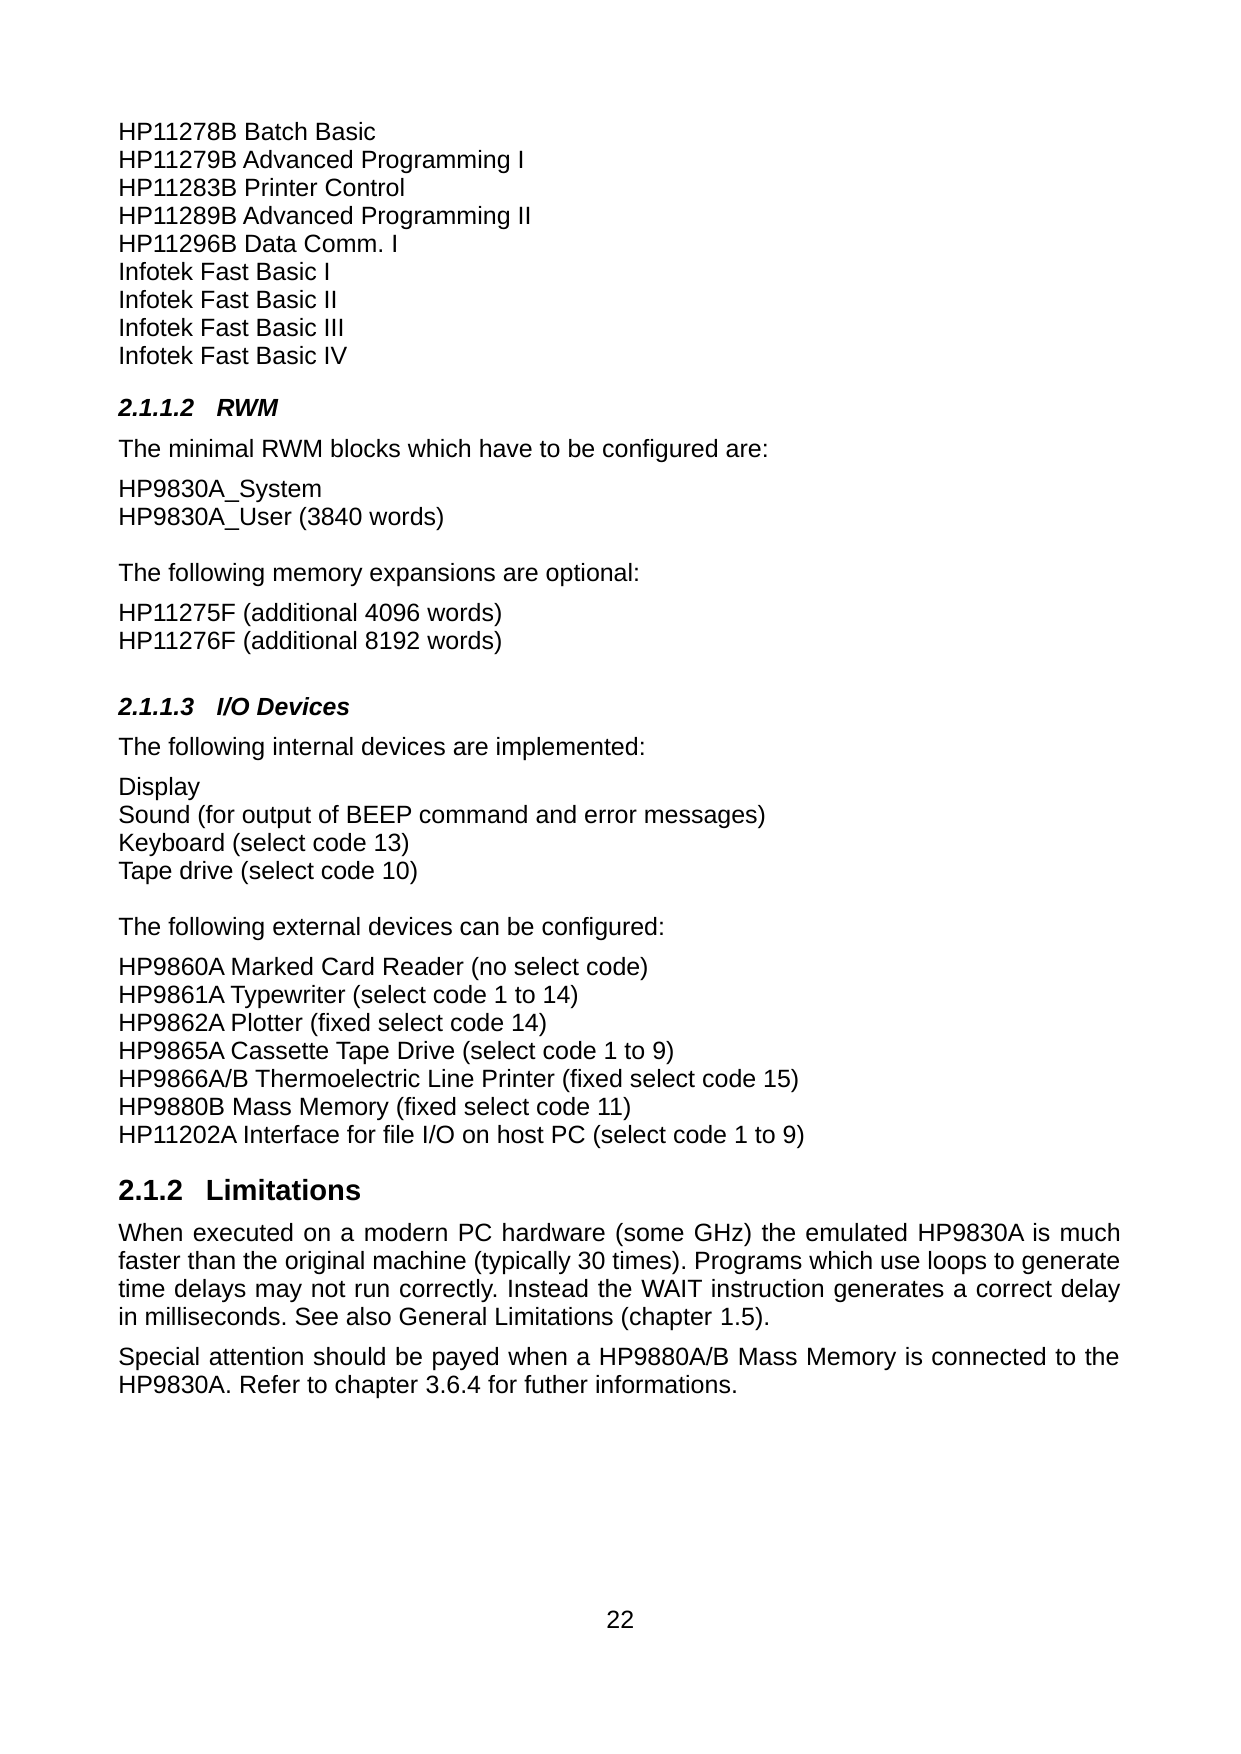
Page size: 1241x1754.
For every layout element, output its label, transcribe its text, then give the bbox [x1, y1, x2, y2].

text The minimal RWM blocks which have to be configured are: [118, 434, 1122, 462]
text Special attention should be payed when a HP9880A/B Mass Memory is connected to the HP9830A. Refer to chapter 3.6.4 for futher informations. [118, 1343, 1122, 1399]
text HP11283B Printer Control [118, 174, 1122, 202]
text HP9830A_System HP9830A_User (3840 words) [118, 475, 1122, 531]
text When executed on a modern PC hardware (some GHz) the emulated HP9830A is much faster than the original machine (typically 30 times). Programs which use loops to generate time delays may not run correctly. Instead the WAIT instruction generates a correct delay in milliseconds. See also General Limitations (chapter 1.5). [118, 1219, 1122, 1330]
text Infotek Fast Basic IV [118, 341, 1122, 369]
text HP11275F (additional 4096 words) [118, 599, 1122, 627]
text HP9860A Marked Card Reader (no select code) [118, 953, 1122, 981]
text Keyboard (select code 13) [118, 829, 1122, 857]
text HP11296B Data Comm. I [118, 230, 1122, 258]
text HP11278B Batch Basic [118, 118, 1122, 146]
text Infotek Fast Basic III [118, 313, 1122, 341]
text Infotek Fast Basic I [118, 258, 1122, 286]
subtitle RWM [118, 394, 1122, 422]
text Tape drive (select code 10) [118, 857, 1122, 885]
subtitle I/O Devices [118, 692, 1122, 720]
text HP11202A Interface for file I/O on host PC (select code 1 to 9) [118, 1121, 1122, 1148]
text Sound (for output of BEEP command and error messages) [118, 801, 1122, 829]
text HP9861A Typewriter (select code 1 to 14) [118, 981, 1122, 1009]
text The following internal devices are implemented: [118, 733, 1122, 761]
text HP9862A Plotter (fixed select code 14) [118, 1009, 1122, 1037]
text Display [118, 773, 1122, 801]
text HP11279B Advanced Programming I [118, 146, 1122, 174]
text HP9866A/B Thermoelectric Line Printer (fixed select code 15) [118, 1065, 1122, 1093]
text The following external devices can be configured: [118, 913, 1122, 941]
text HP9880B Mass Memory (fixed select code 11) [118, 1093, 1122, 1121]
text HP9865A Cassette Tape Drive (select code 1 to 9) [118, 1037, 1122, 1065]
text HP11276F (additional 8192 words) [118, 627, 1122, 655]
text Infotek Fast Basic II [118, 286, 1122, 313]
text The following memory expansions are optional: [118, 559, 1122, 587]
text HP11289B Advanced Programming II [118, 202, 1122, 230]
subtitle Limitations [118, 1173, 1122, 1206]
